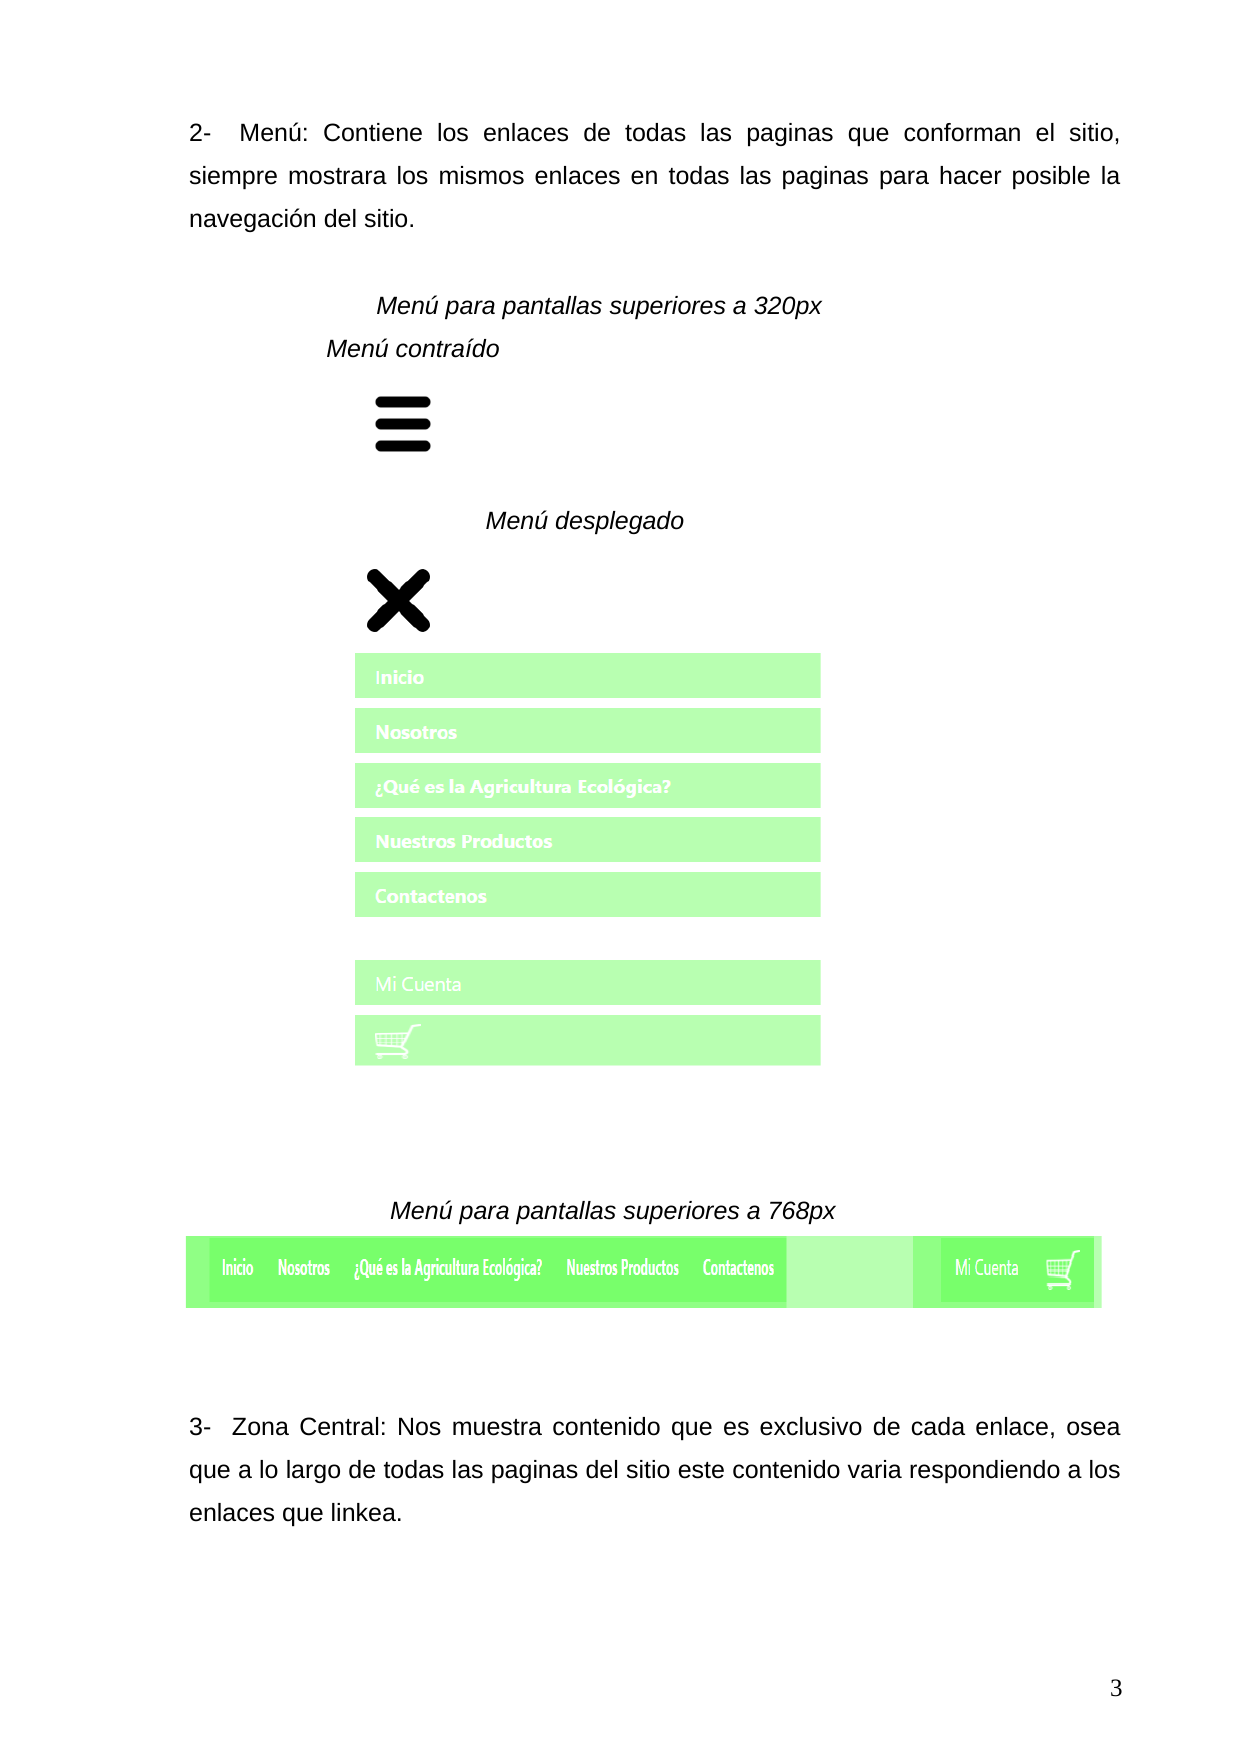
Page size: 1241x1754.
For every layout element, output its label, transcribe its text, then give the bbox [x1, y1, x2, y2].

text 3- Zona Central: Nos muestra contenido que es exclusivo de cada enlace, osea que a lo largo de todas las paginas del sitio este contenido varia respondiendo a los enlaces que linkea. [189, 1412, 1122, 1527]
text Menú para pantallas superiores a 320px [189, 291, 1122, 319]
picture [355, 558, 821, 1066]
text Menú contraído [118, 334, 1122, 362]
text 2- Menú: Contiene los enlaces de todas las paginas que conforman el sitio, siempre mostrara los mismos enlaces en todas las paginas para hacer posible la navegación del sitio. [189, 118, 1122, 233]
text Menú para pantallas superiores a 768px [189, 1196, 1122, 1225]
text Menú desplegado [118, 506, 1122, 535]
picture [360, 383, 757, 476]
